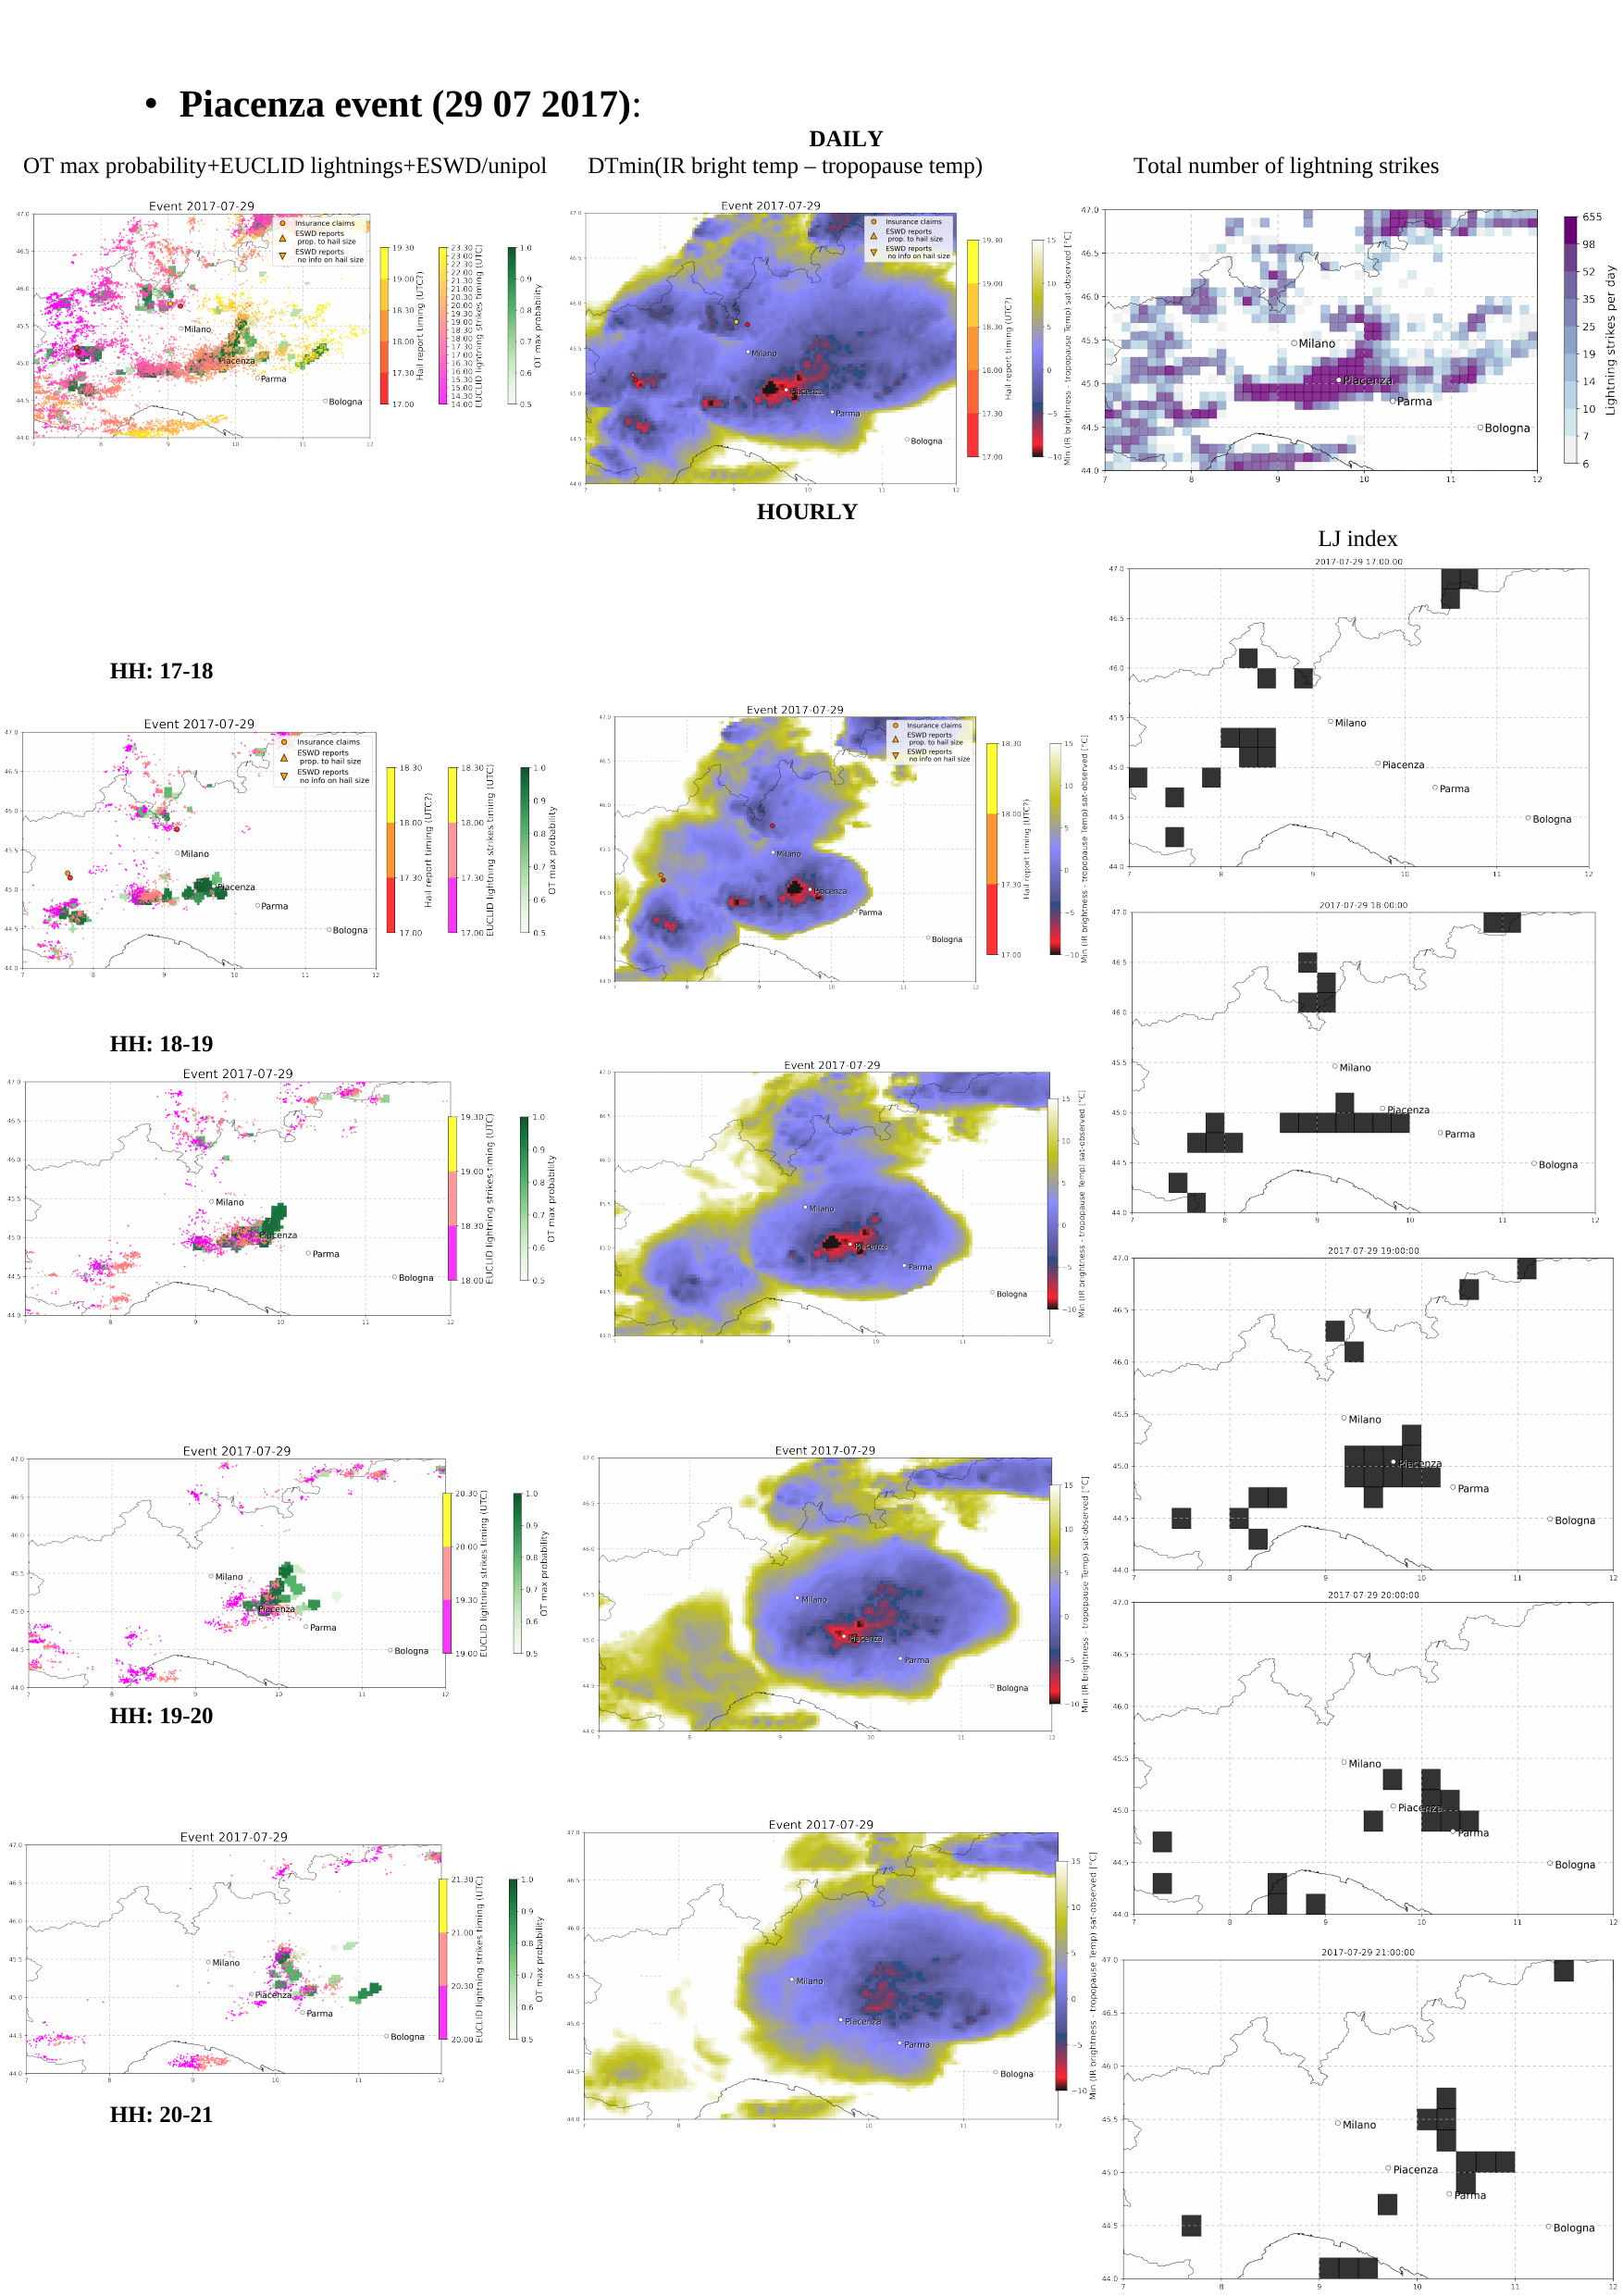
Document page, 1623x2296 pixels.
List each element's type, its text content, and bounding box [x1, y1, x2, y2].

picture [1104, 553, 1598, 883]
picture [3, 1064, 561, 1330]
picture [6, 1442, 553, 1702]
picture [1108, 1242, 1623, 1931]
picture [1107, 897, 1604, 1229]
picture [595, 701, 1093, 994]
picture [595, 1057, 1090, 1348]
list OT max probability+EUCLID lightnings+ESWD/unipol DTmin(IR bright temp – tropopause temp) Total number of lightning strikes [0, 152, 1513, 179]
text HOURLY [110, 498, 1513, 525]
picture [565, 197, 1623, 497]
picture [0, 715, 562, 983]
picture [563, 1816, 1623, 2296]
picture [5, 1828, 549, 2088]
text LJ index [110, 525, 1513, 552]
list Piacenza event (29 07 2017): [144, 81, 1513, 126]
list DAILY [144, 126, 1513, 152]
picture [578, 1442, 1094, 1744]
picture [12, 197, 547, 452]
text HH: 17-18 HH: 18-19 HH: 19-20 HH: 20-21 [110, 658, 1513, 2207]
